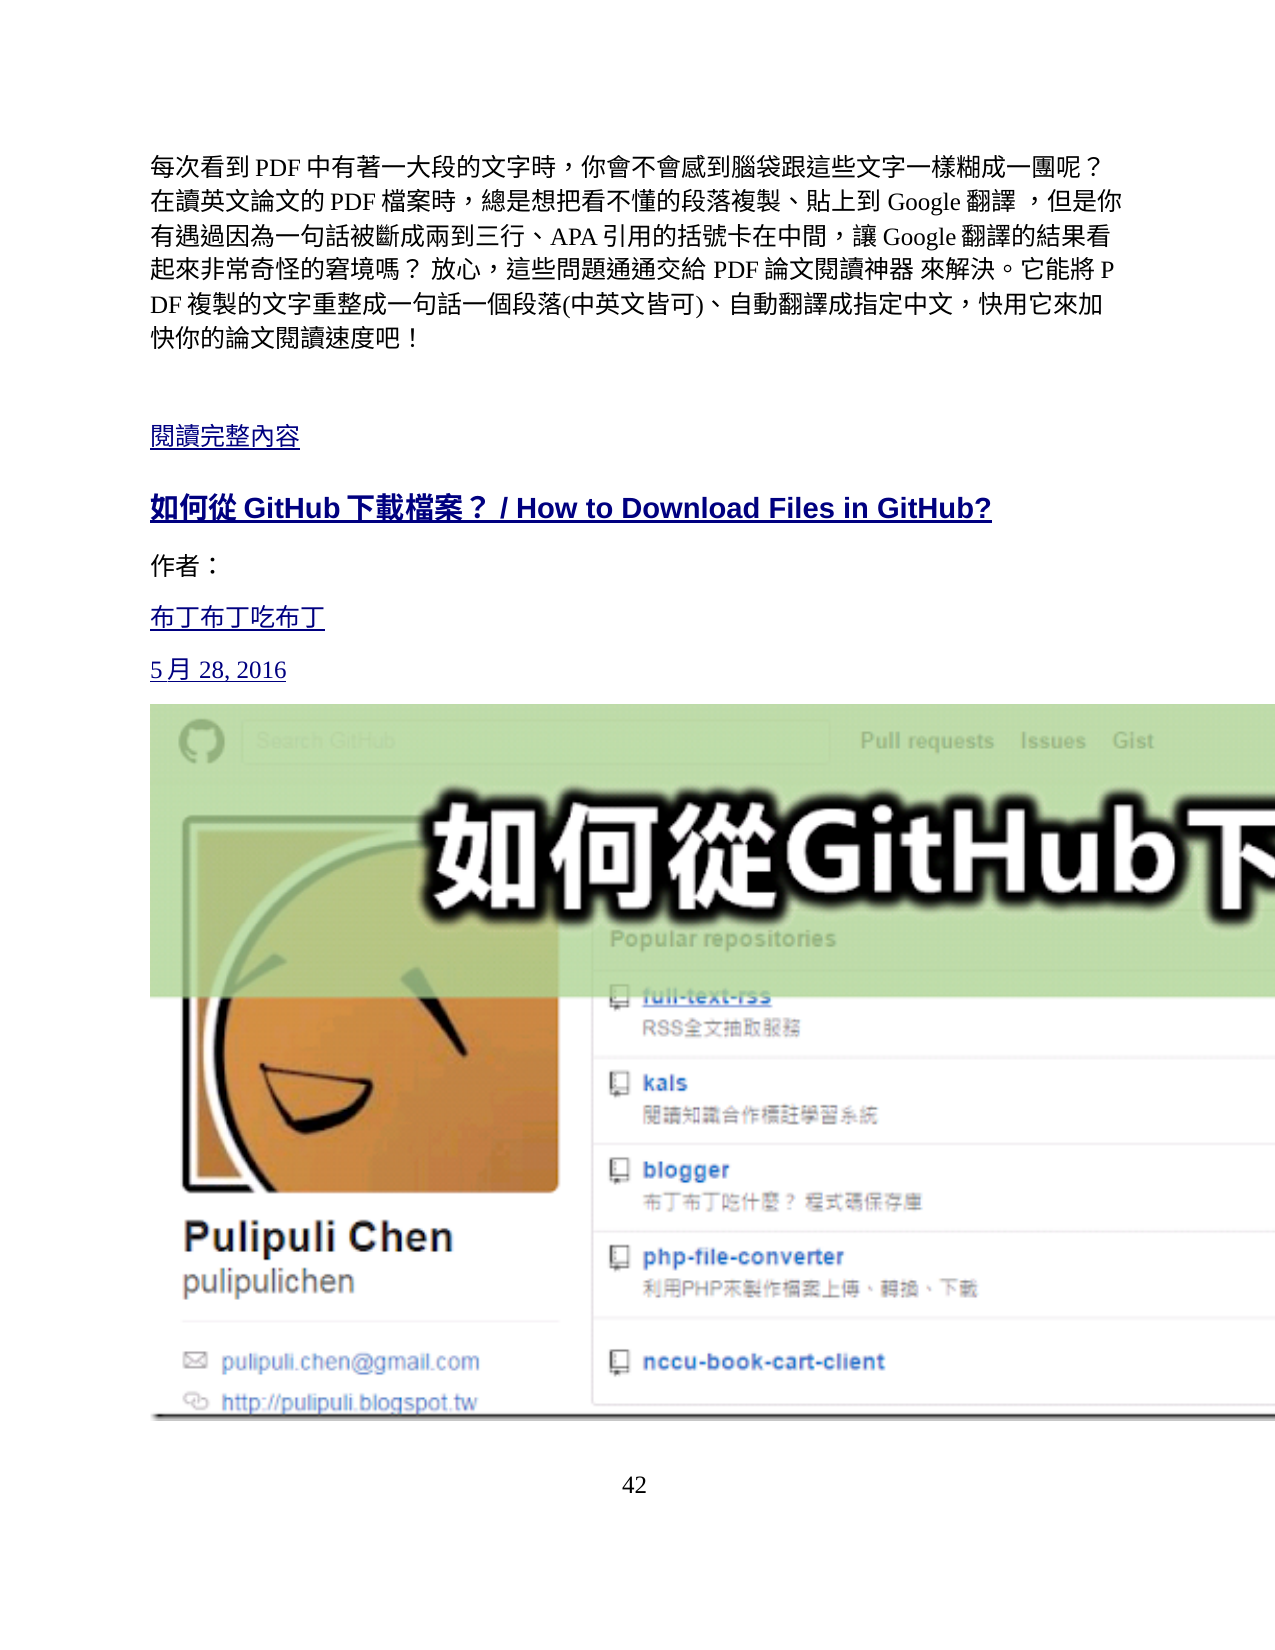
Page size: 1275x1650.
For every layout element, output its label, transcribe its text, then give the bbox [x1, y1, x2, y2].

picture [150, 704, 1275, 1421]
text 每次看到PDF中有著一大段的文字時，你會不會感到腦袋跟這些文字一樣糊成一團呢？在讀英文論文的PDF檔案時，總是想把看不懂的段落複製、貼上到 Google翻譯 ，但是你有遇過因為一句話被斷成兩到三行、APA引用的括號卡在中間，讓Google翻譯的結果看起來非常奇怪的窘境嗎？ 放心，這些問題通通交給 PDF論文閱讀神器 來解決。它能將PDF複製的文字重整成一句話一個段落(中英文皆可)、自動翻譯成指定中文，快用它來加快你的論文閱讀速度吧！ [150, 150, 1125, 354]
text 作者： [150, 548, 1125, 582]
subtitle 如何從GitHub下載檔案？ / How to Download Files in GitHub? [150, 487, 1125, 527]
text 閱讀完整內容 [150, 419, 1125, 453]
text 5月 28, 2016 [150, 652, 1125, 686]
text 布丁布丁吃布丁 [150, 600, 1125, 634]
